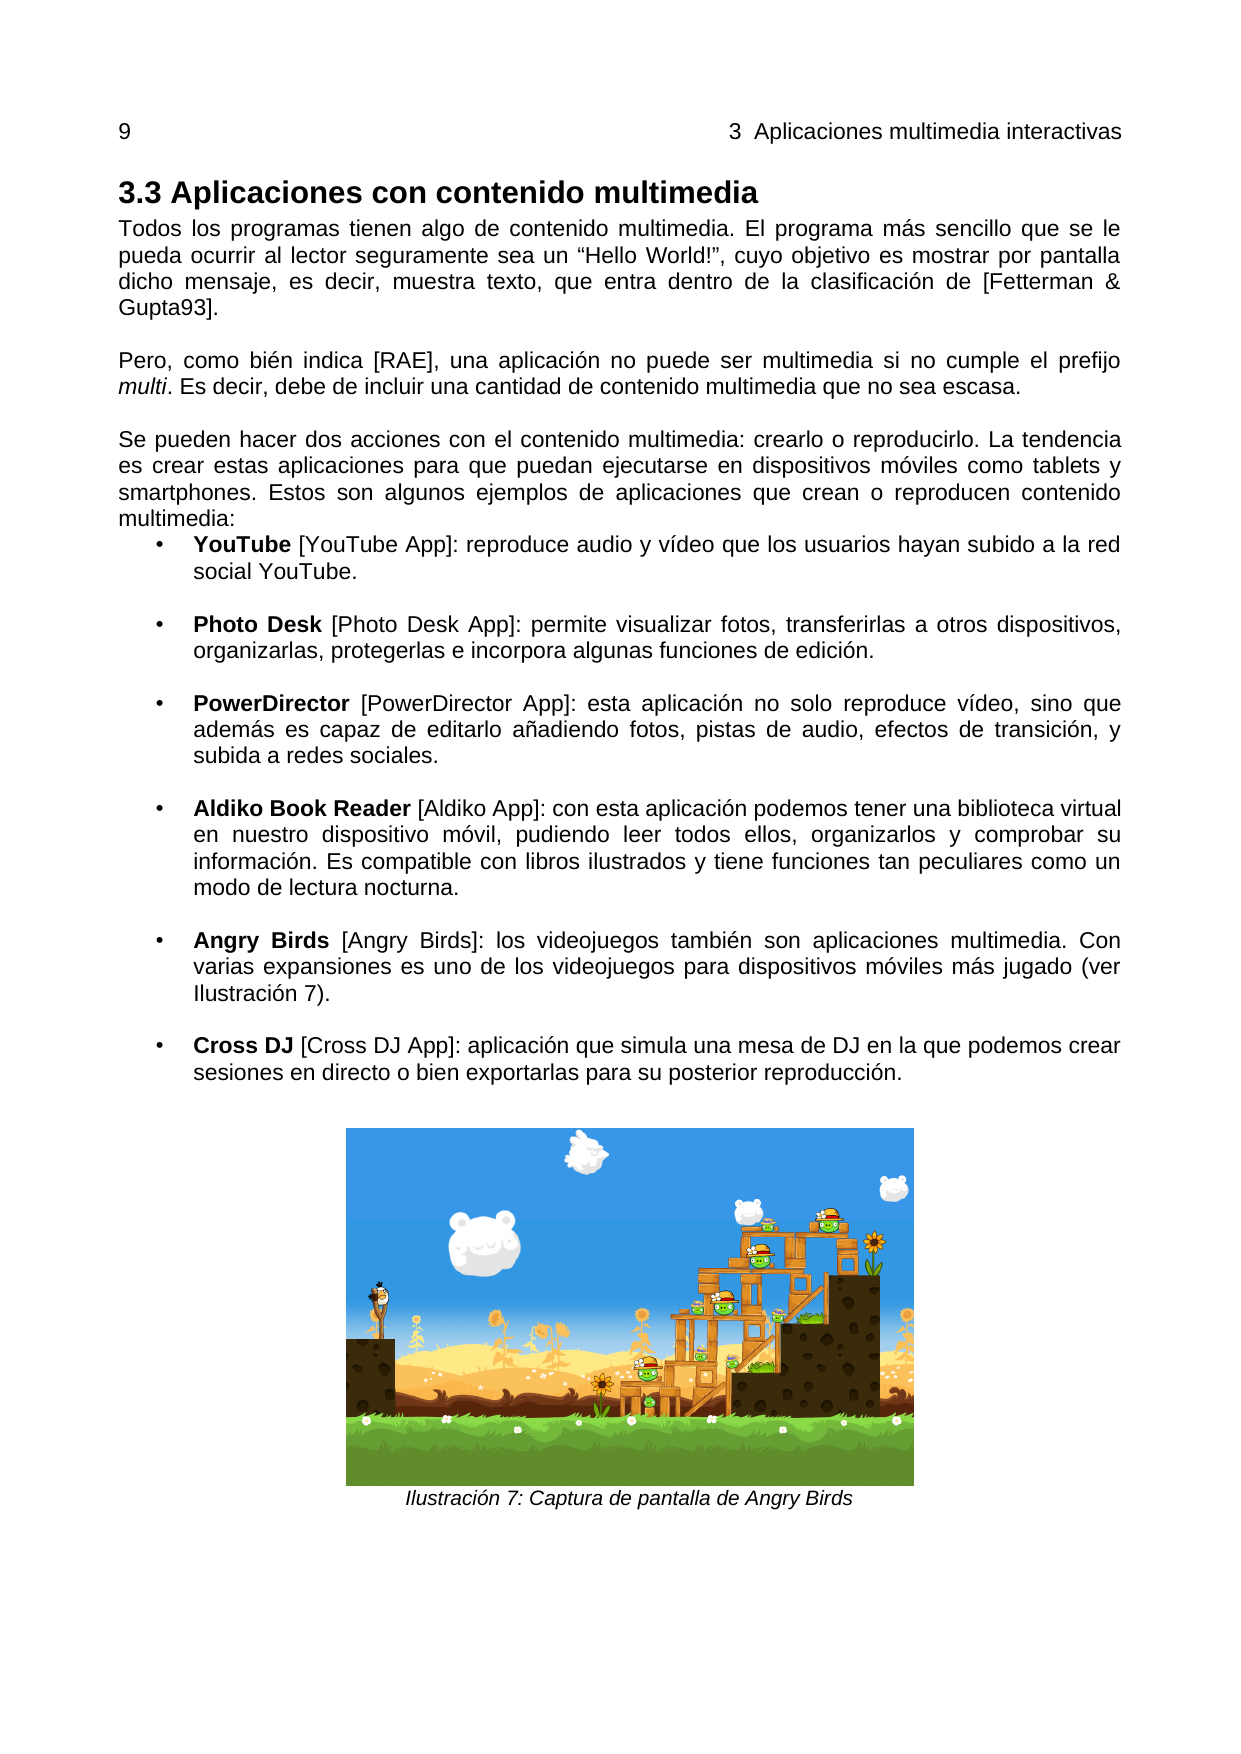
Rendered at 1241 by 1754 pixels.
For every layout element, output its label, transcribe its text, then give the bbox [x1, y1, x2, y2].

list YouTube [YouTube App]: reproduce audio y vídeo que los usuarios hayan subido a la red social YouTube. [156, 531, 1122, 584]
list Aldiko Book Reader [Aldiko App]: con esta aplicación podemos tener una biblioteca virtual en nuestro dispositivo móvil, pudiendo leer todos ellos, organizarlos y comprobar su información. Es compatible con libros ilustrados y tiene funciones tan peculiares como un modo de lectura nocturna. [156, 795, 1122, 900]
text Todos los programas tienen algo de contenido multimedia. El programa más sencillo que se le pueda ocurrir al lector seguramente sea un “Hello World!”, cuyo objetivo es mostrar por pantalla dicho mensaje, es decir, muestra texto, que entra dentro de la clasificación de [Fetterman & Gupta93]. [118, 215, 1122, 321]
list Photo Desk [Photo Desk App]: permite visualizar fotos, transferirlas a otros dispositivos, organizarlas, protegerlas e incorpora algunas funciones de edición. [156, 611, 1122, 663]
text [346, 1117, 914, 1128]
picture [346, 1128, 914, 1486]
text Ilustración 7: Captura de pantalla de Angry Birds [346, 1486, 914, 1510]
text Se pueden hacer dos acciones con el contenido multimedia: crearlo o reproducirlo. La tendencia es crear estas aplicaciones para que puedan ejecutarse en dispositivos móviles como tablets y smartphones. Estos son algunos ejemplos de aplicaciones que crean o reproducen contenido multimedia: [118, 426, 1122, 531]
list PowerDirector [PowerDirector App]: esta aplicación no solo reproduce vídeo, sino que además es capaz de editarlo añadiendo fotos, pistas de audio, efectos de transición, y subida a redes sociales. [156, 689, 1122, 769]
list Cross DJ [Cross DJ App]: aplicación que simula una mesa de DJ en la que podemos crear sesiones en directo o bien exportarlas para su posterior reproducción. [156, 1032, 1122, 1085]
text Pero, como bién indica [RAE], una aplicación no puede ser multimedia si no cumple el prefijo multi. Es decir, debe de incluir una cantidad de contenido multimedia que no sea escasa. [118, 347, 1122, 400]
subtitle Aplicaciones con contenido multimedia [118, 174, 1122, 210]
list Angry Birds [Angry Birds]: los videojuegos también son aplicaciones multimedia. Con varias expansiones es uno de los videojuegos para dispositivos móviles más jugado (ver Ilustración 7). [156, 927, 1122, 1006]
